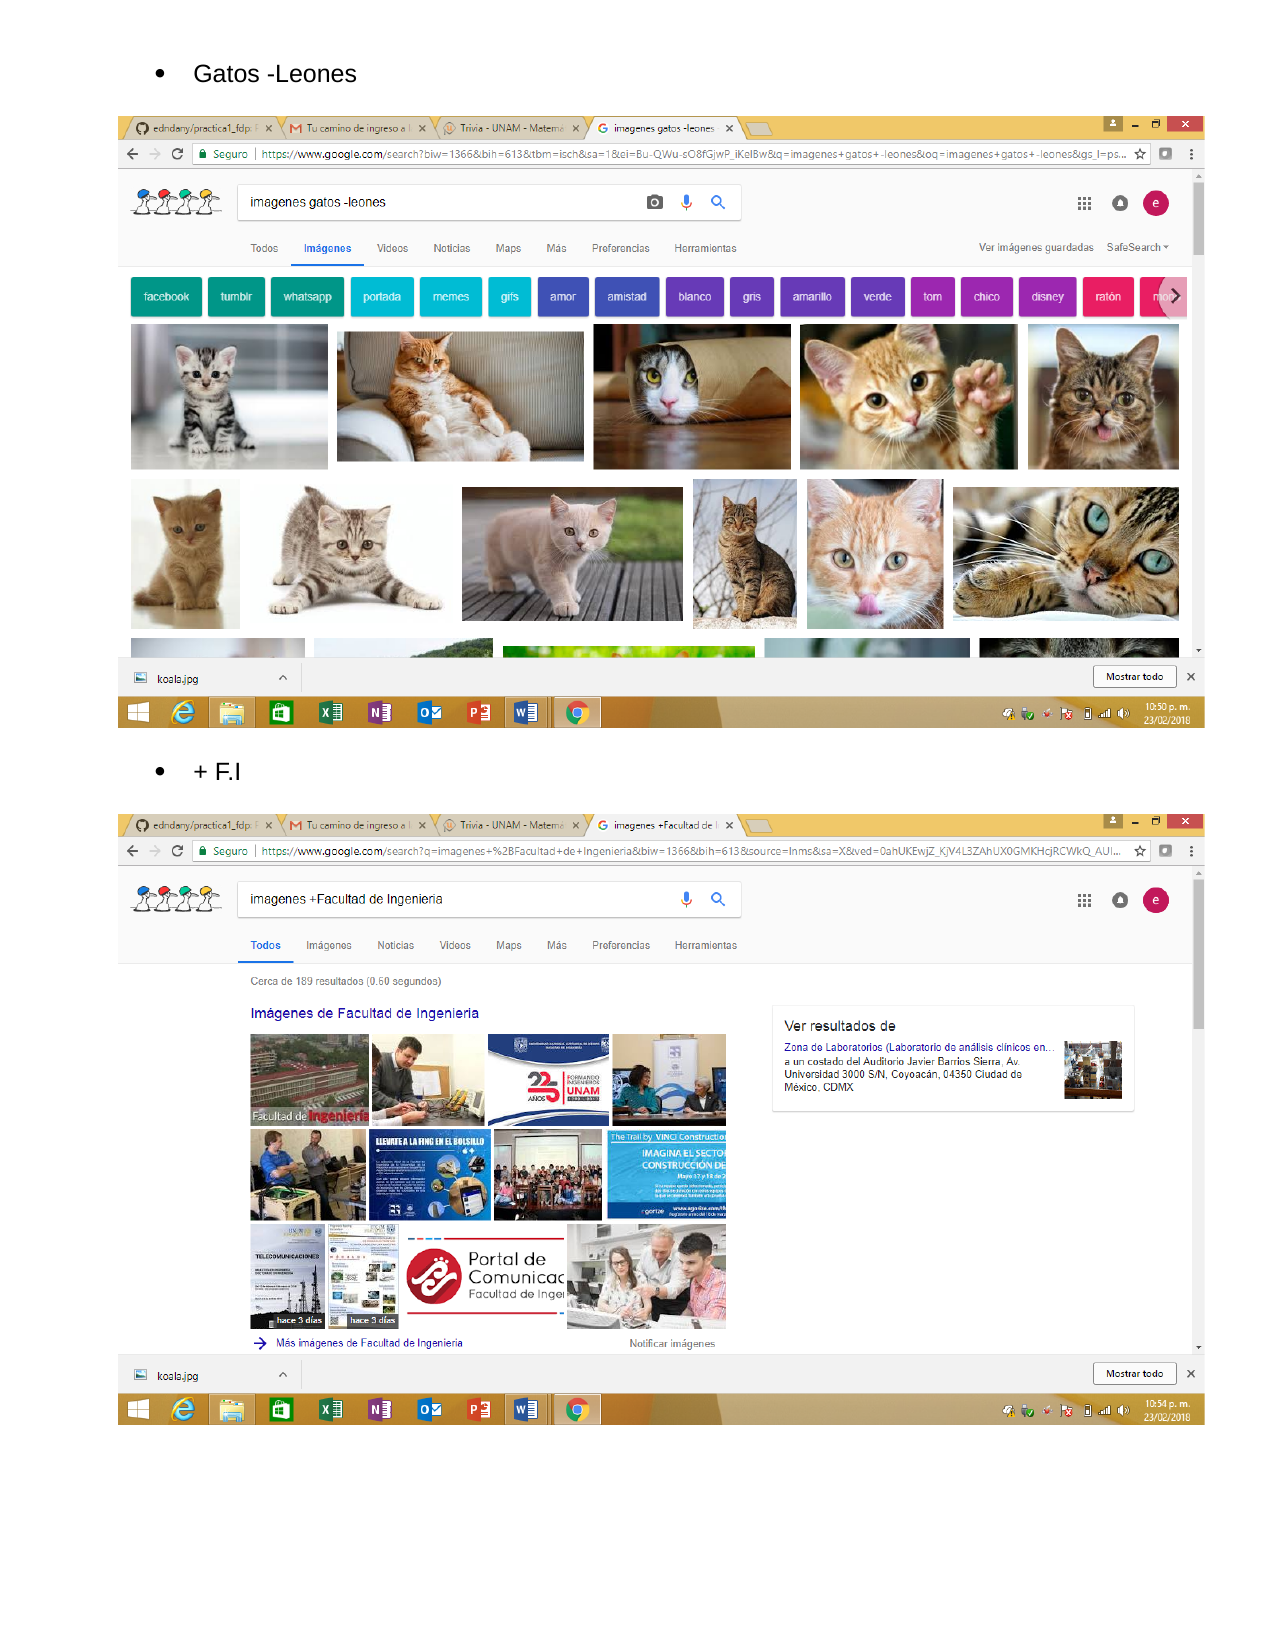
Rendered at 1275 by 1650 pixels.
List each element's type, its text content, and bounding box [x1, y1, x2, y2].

list + F.I [156, 756, 1205, 785]
list Gatos -Leones [156, 59, 1205, 88]
